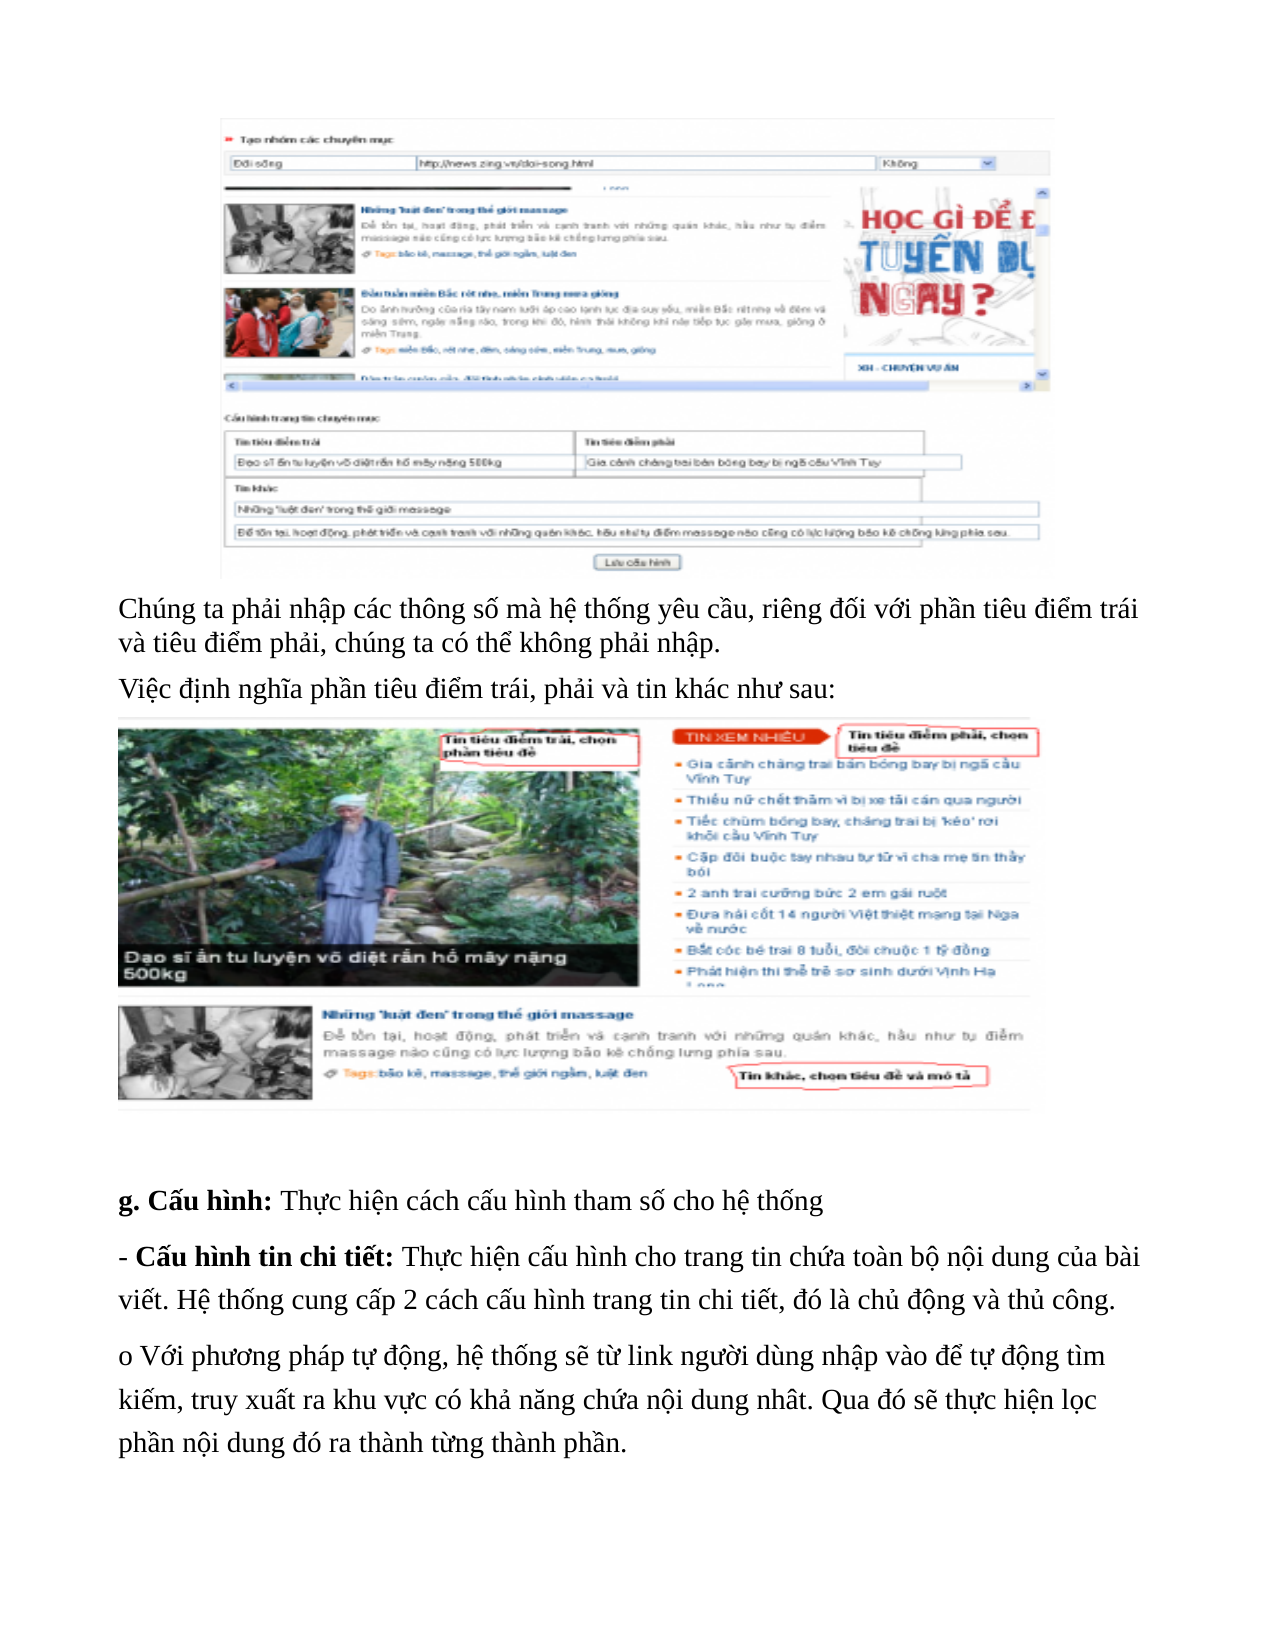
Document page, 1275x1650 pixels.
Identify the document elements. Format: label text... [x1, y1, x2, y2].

text o Với phương pháp tự động, hệ thống sẽ từ link người dùng nhập vào để tự động tìm kiếm, truy xuất ra khu vực có khả năng chứa nội dung nhât. Qua đó sẽ thực hiện lọc phần nội dung đó ra thành từng thành phần. [118, 1338, 1157, 1459]
text Chúng ta phải nhập các thông số mà hệ thống yêu cầu, riêng đối với phần tiêu điểm trái và tiêu điểm phải, chúng ta có thể không phải nhập. [118, 592, 1157, 659]
text Việc định nghĩa phần tiêu điểm trái, phải và tin khác như sau: [118, 671, 1157, 705]
text g. Cấu hình: Thực hiện cách cấu hình tham số cho hệ thống [118, 1183, 1157, 1216]
text - Cấu hình tin chi tiết: Thực hiện cấu hình cho trang tin chứa toàn bộ nội dung của bài viết. Hệ thống cung cấp 2 cách cấu hình trang tin chi tiết, đó là chủ động và thủ công. [118, 1239, 1157, 1316]
